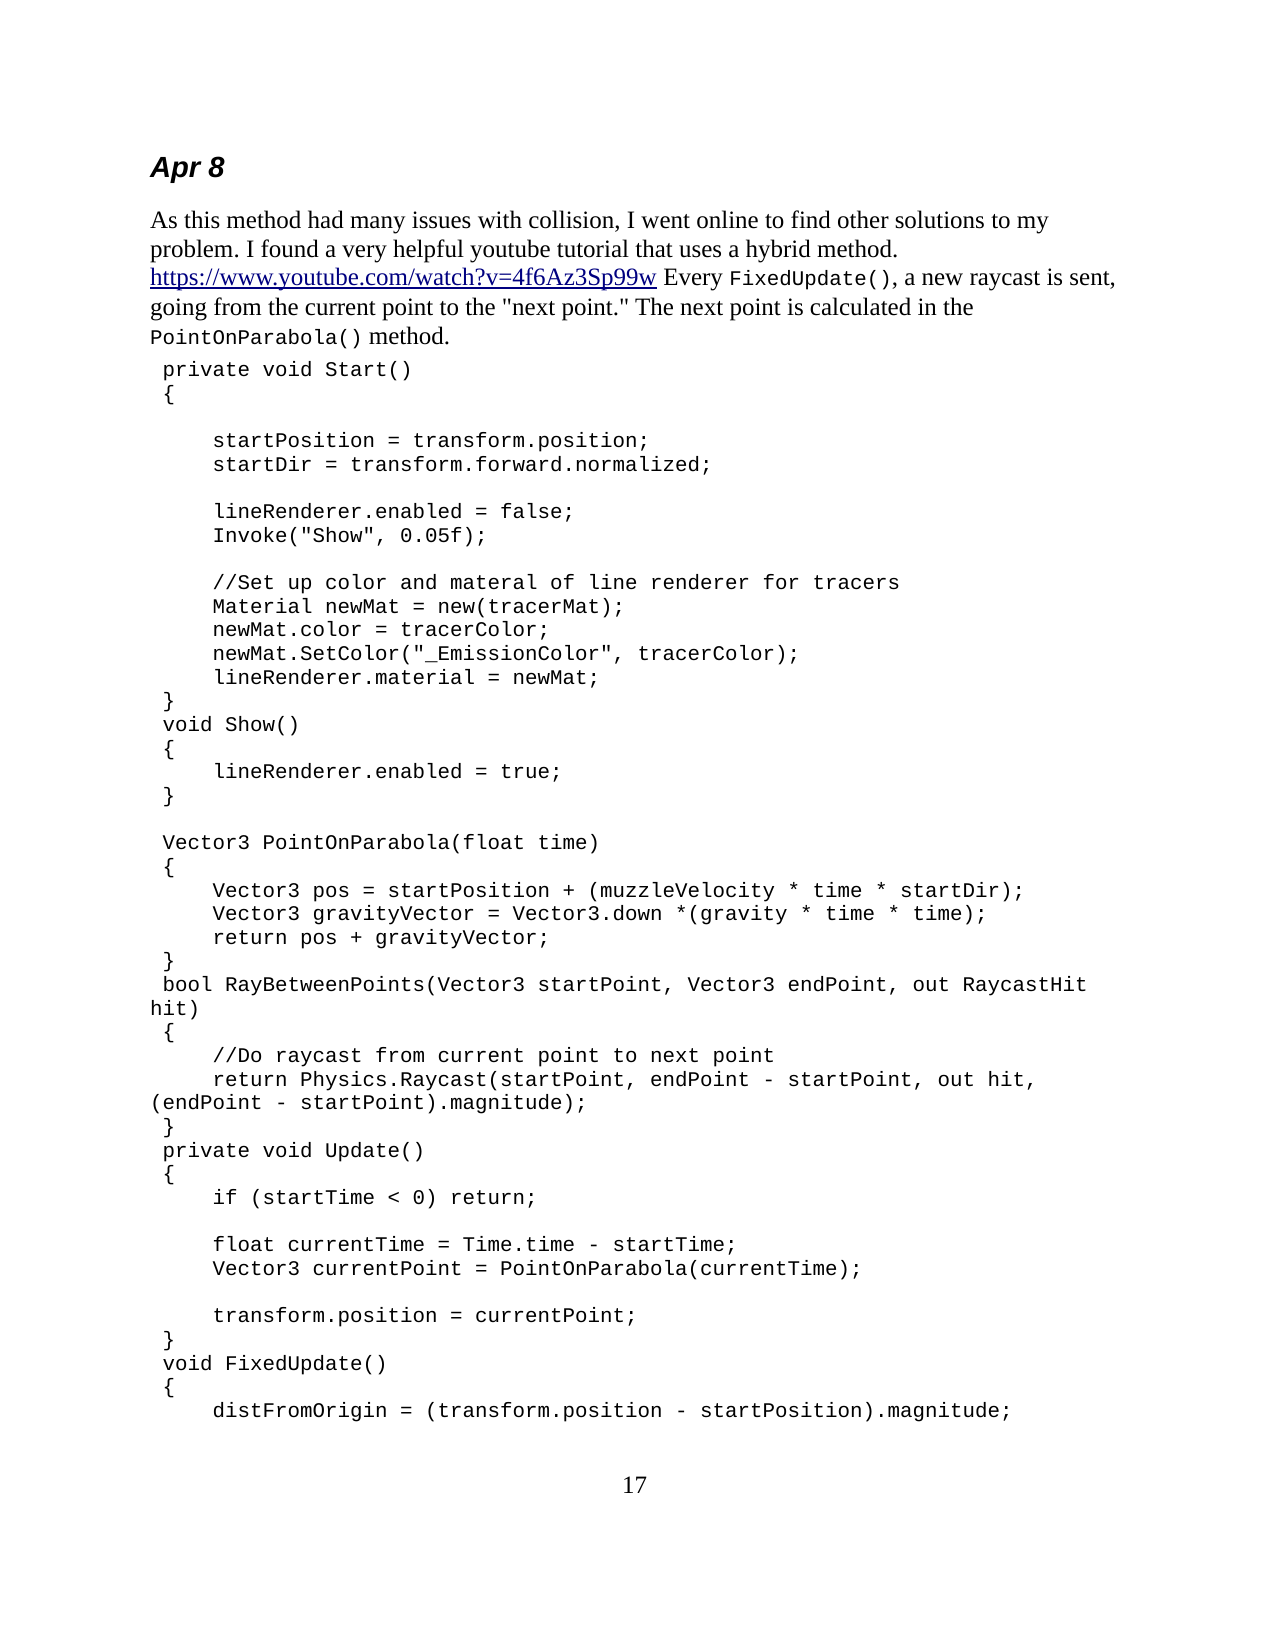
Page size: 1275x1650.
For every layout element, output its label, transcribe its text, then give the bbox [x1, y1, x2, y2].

text return Physics.Raycast(startPoint, endPoint - startPoint, out hit, (endPoint - startPoint).magnitude); [150, 1069, 1125, 1116]
text lineRenderer.enabled = true; [150, 761, 1125, 785]
text } [150, 1329, 1125, 1352]
text transform.position = currentPoint; [150, 1305, 1125, 1329]
text newMat.SetColor("_EmissionColor", tracerColor); [150, 643, 1125, 667]
text private void Start() [150, 359, 1125, 383]
text //Set up color and materal of line renderer for tracers [150, 572, 1125, 596]
text { [150, 1376, 1125, 1400]
text Vector3 gravityVector = Vector3.down *(gravity * time * time); [150, 903, 1125, 927]
text Vector3 pos = startPosition + (muzzleVelocity * time * startDir); [150, 879, 1125, 903]
text if (startTime < 0) return; [150, 1187, 1125, 1211]
text lineRenderer.enabled = false; [150, 501, 1125, 525]
text Invoke("Show", 0.05f); [150, 525, 1125, 548]
text private void Update() [150, 1140, 1125, 1163]
subtitle Apr 8 [150, 150, 1125, 183]
text Vector3 PointOnParabola(float time) [150, 832, 1125, 856]
text { [150, 738, 1125, 761]
text } [150, 951, 1125, 974]
text return pos + gravityVector; [150, 927, 1125, 951]
text startDir = transform.forward.normalized; [150, 454, 1125, 478]
text startPosition = transform.position; [150, 430, 1125, 454]
text } [150, 785, 1125, 809]
text } [150, 1116, 1125, 1140]
text bool RayBetweenPoints(Vector3 startPoint, Vector3 endPoint, out RaycastHit hit) [150, 974, 1125, 1021]
text lineRenderer.material = newMat; [150, 667, 1125, 690]
text void Show() [150, 714, 1125, 738]
text Material newMat = new(tracerMat); [150, 596, 1125, 619]
text newMat.color = tracerColor; [150, 619, 1125, 643]
text distFromOrigin = (transform.position - startPosition).magnitude; [150, 1400, 1125, 1423]
text } [150, 690, 1125, 714]
text { [150, 1163, 1125, 1187]
text { [150, 383, 1125, 407]
text { [150, 856, 1125, 879]
text void FixedUpdate() [150, 1352, 1125, 1376]
text As this method had many issues with collision, I went online to find other solutions to my problem. I found a very helpful youtube tutorial that uses a hybrid method. https://www.youtube.com/watch?v=4f6Az3Sp99w Every FixedUpdate(), a new raycast is sent, going from the current point to the "next point." The next point is calculated in the PointOnParabola() method. [150, 205, 1125, 350]
text { [150, 1021, 1125, 1045]
text //Do raycast from current point to next point [150, 1045, 1125, 1069]
text Vector3 currentPoint = PointOnParabola(currentTime); [150, 1258, 1125, 1282]
text float currentTime = Time.time - startTime; [150, 1234, 1125, 1258]
